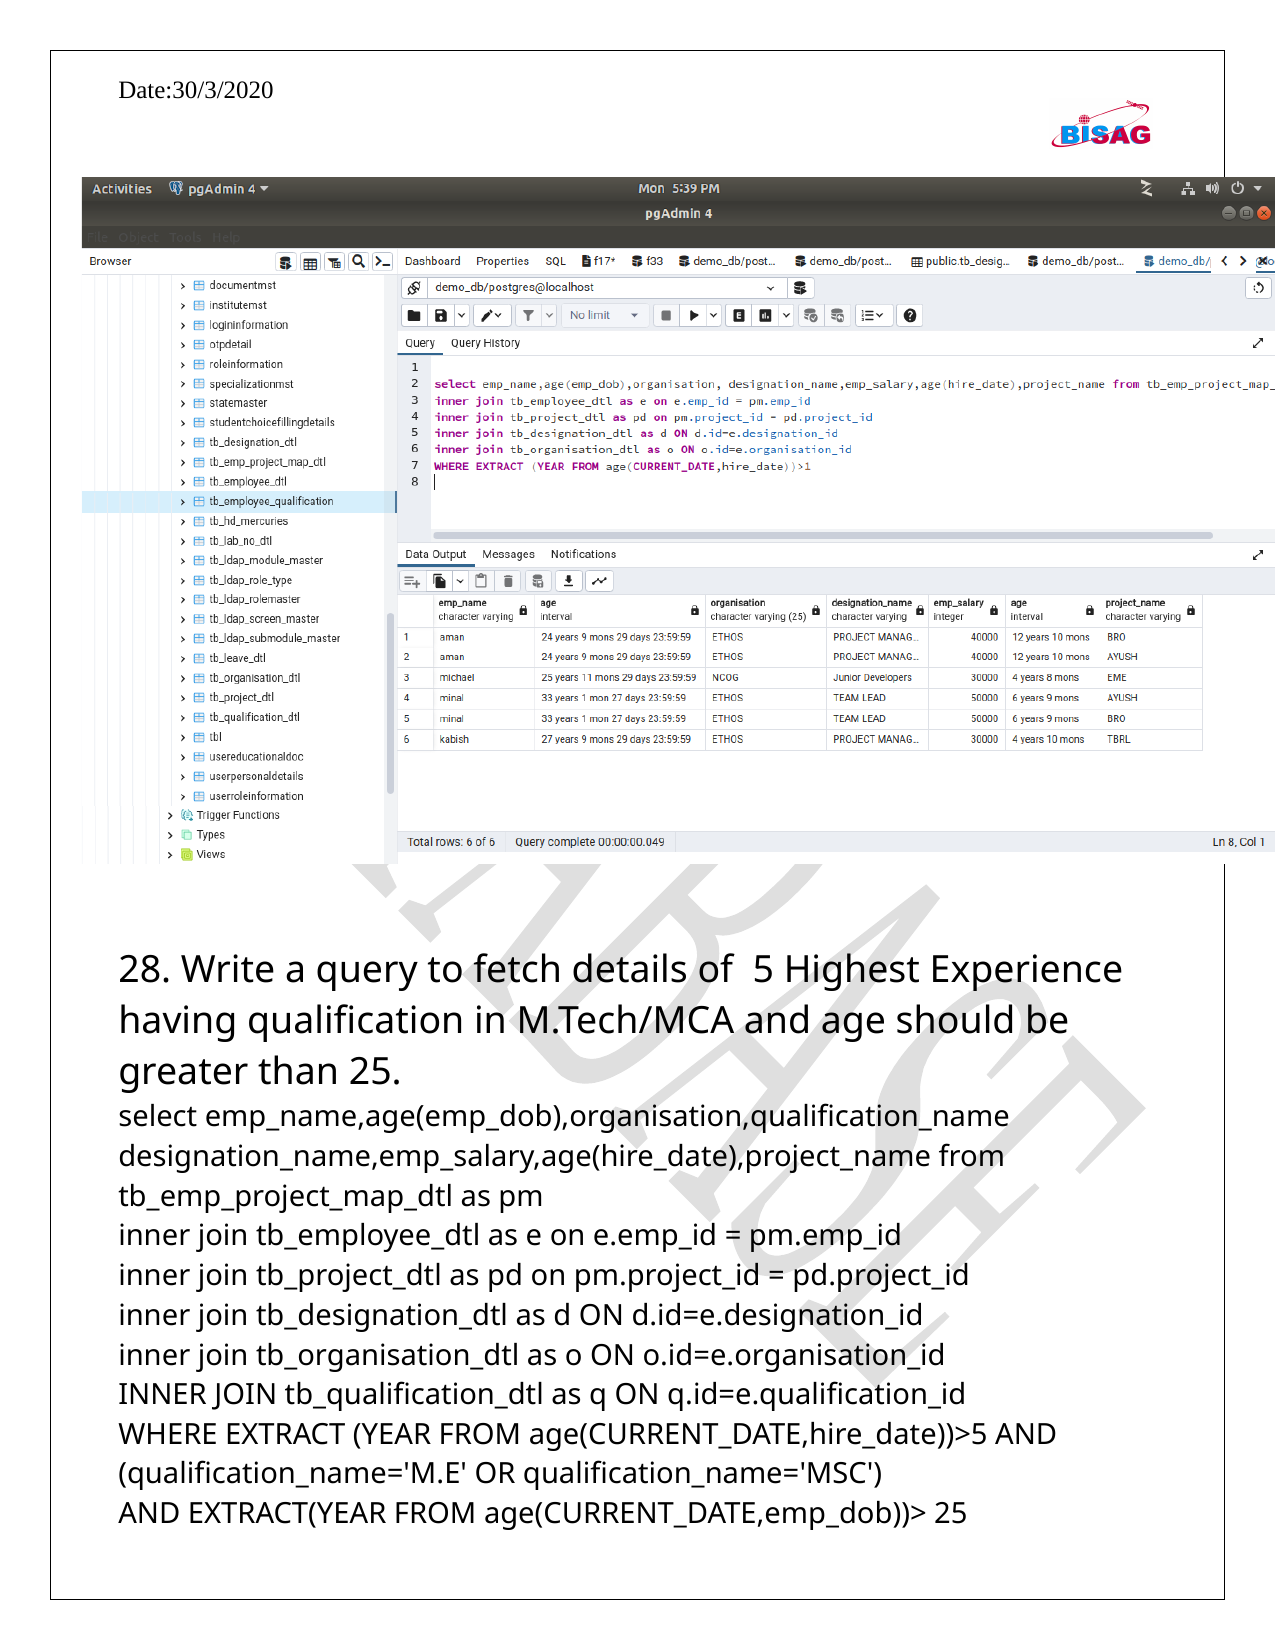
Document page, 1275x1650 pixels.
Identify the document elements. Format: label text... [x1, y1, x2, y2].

text select emp_name,age(emp_dob),organisation,qualification_name designation_name,emp_salary,age(hire_date),project_name from tb_emp_project_map_dtl as pm [868, 1096, 1035, 1215]
text inner join tb_organisation_dtl as o ON o.id=e.organisation_id [893, 1334, 1157, 1373]
text 28. Write a query to fetch details of 5 Highest Experience having qualification in M.Tech/MCA and age should be greater than 25. [790, 942, 1157, 1096]
picture [81, 177, 1275, 864]
text inner join tb_project_dtl as pd on pm.project_id = pd.project_id [118, 1254, 877, 1294]
text AND EXTRACT(YEAR FROM age(CURRENT_DATE,emp_dob))> 25 [118, 1492, 1157, 1532]
text select emp_name,age(emp_dob),organisation,qualification_name designation_name,emp_salary,age(hire_date),project_name from tb_emp_project_map_dtl as pm [975, 1096, 1157, 1215]
text select emp_name,age(emp_dob),organisation,qualification_name designation_name,emp_salary,age(hire_date),project_name from tb_emp_project_map_dtl as pm [714, 1096, 879, 1215]
text WHERE EXTRACT (YEAR FROM age(CURRENT_DATE,hire_date))>5 AND (qualification_name='M.E' OR qualification_name='MSC') [118, 1413, 1157, 1492]
text 28. Write a query to fetch details of 5 Highest Experience having qualification in M.Tech/MCA and age should be greater than 25. [555, 942, 697, 1058]
text inner join tb_designation_dtl as d ON d.id=e.designation_id [118, 1294, 837, 1334]
text inner join tb_project_dtl as pd on pm.project_id = pd.project_id [869, 1254, 1157, 1294]
text inner join tb_employee_dtl as e on e.emp_id = pm.emp_id [823, 1215, 916, 1254]
text 28. Write a query to fetch details of 5 Highest Experience having qualification in M.Tech/MCA and age should be greater than 25. [751, 960, 849, 1067]
text inner join tb_employee_dtl as e on e.emp_id = pm.emp_id [118, 1215, 738, 1254]
text 28. Write a query to fetch details of 5 Highest Experience having qualification in M.Tech/MCA and age should be greater than 25. [118, 942, 850, 1096]
text inner join tb_organisation_dtl as o ON o.id=e.organisation_id [118, 1334, 859, 1373]
text INNER JOIN tb_qualification_dtl as q ON q.id=e.qualification_id [118, 1373, 1157, 1413]
text inner join tb_employee_dtl as e on e.emp_id = pm.emp_id [975, 1215, 1157, 1254]
text inner join tb_designation_dtl as d ON d.id=e.designation_id [847, 1294, 1157, 1334]
text select emp_name,age(emp_dob),organisation,qualification_name designation_name,emp_salary,age(hire_date),project_name from tb_emp_project_map_dtl as pm [118, 1096, 761, 1215]
picture [1048, 98, 1154, 149]
text inner join tb_employee_dtl as e on e.emp_id = pm.emp_id [758, 1215, 840, 1254]
text inner join tb_employee_dtl as e on e.emp_id = pm.emp_id [909, 1215, 980, 1254]
text 28. Write a query to fetch details of 5 Highest Experience having qualification in M.Tech/MCA and age should be greater than 25. [673, 1051, 767, 1096]
text inner join tb_organisation_dtl as o ON o.id=e.organisation_id [860, 1334, 917, 1358]
